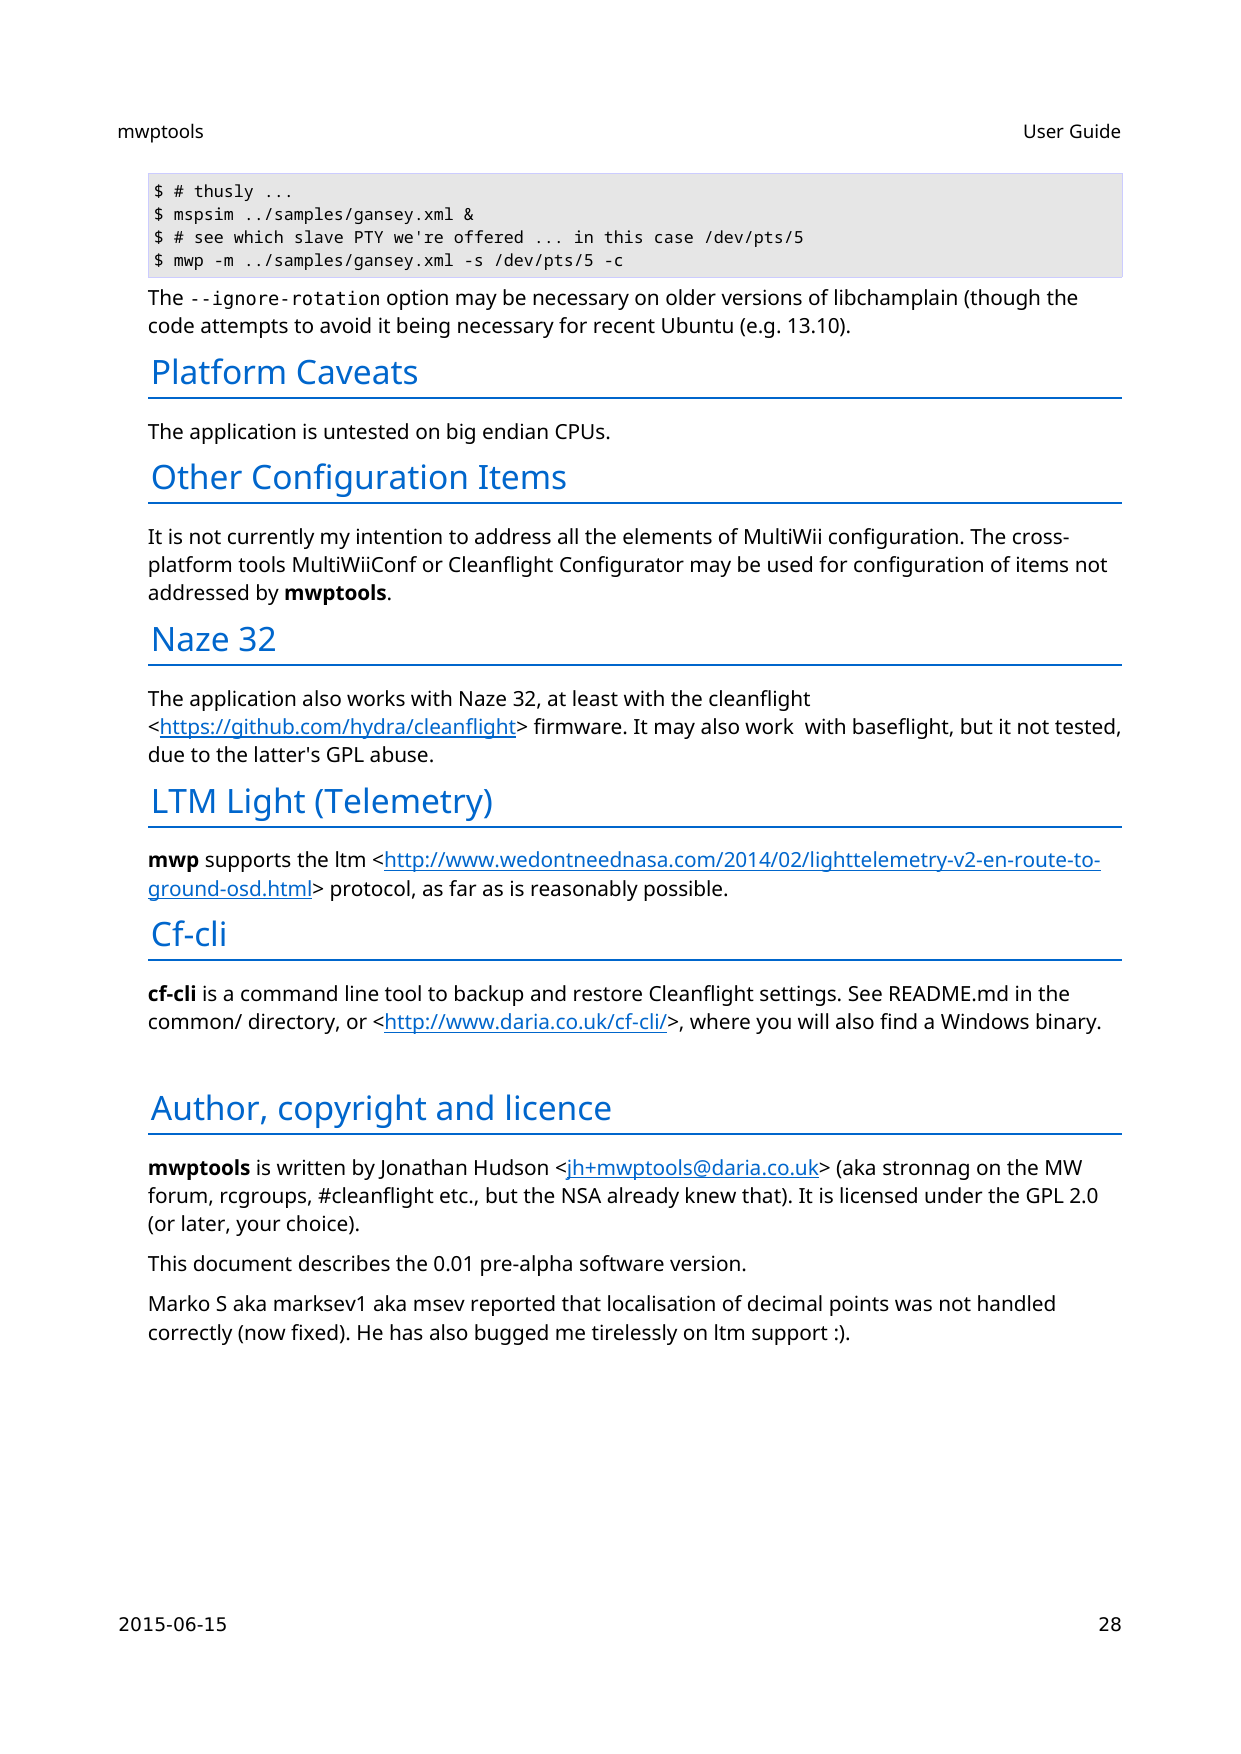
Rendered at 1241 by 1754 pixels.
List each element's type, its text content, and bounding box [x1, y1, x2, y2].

text $ # thusly ... [149, 174, 1122, 196]
subtitle Other Configuration Items [148, 451, 1122, 502]
text cf-cli is a command line tool to backup and restore Cleanflight settings. See README.md in the common/ directory, or <http://www.daria.co.uk/cf-cli/>, where you will also find a Windows binary. [148, 979, 1122, 1036]
text It is not currently my intention to address all the elements of MultiWii configuration. The cross-platform tools MultiWiiConf or Cleanflight Configurator may be used for configuration of items not addressed by mwptools. [148, 522, 1122, 607]
subtitle Author, copyright and licence [148, 1082, 1122, 1133]
text $ # see which slave PTY we're offered ... in this case /dev/pts/5 [149, 219, 1122, 242]
subtitle Cf-cli [148, 908, 1122, 959]
text mwptools is written by Jonathan Hudson <jh+mwptools@daria.co.uk> (aka stronnag on the MW forum, rcgroups, #cleanflight etc., but the NSA already knew that). It is licensed under the GPL 2.0 (or later, your choice). [148, 1153, 1122, 1237]
subtitle LTM Light (Telemetry) [148, 774, 1122, 826]
text The --ignore-rotation option may be necessary on older versions of libchamplain (though the code attempts to avoid it being necessary for recent Ubuntu (e.g. 13.10). [148, 283, 1122, 340]
text $ mspsim ../samples/gansey.xml & [149, 196, 1122, 219]
text This document describes the 0.01 pre-alpha software version. [148, 1249, 1122, 1278]
text The application also works with Naze 32, at least with the cleanflight <https://github.com/hydra/cleanflight> firmware. It may also work with baseflight, but it not tested, due to the latter's GPL abuse. [148, 684, 1122, 768]
text The application is untested on big endian CPUs. [148, 417, 1122, 445]
text mwp supports the ltm <http://www.wedontneednasa.com/2014/02/lighttelemetry-v2-en-route-to-ground-osd.html> protocol, as far as is reasonably possible. [148, 846, 1122, 902]
subtitle Platform Caveats [148, 346, 1122, 397]
subtitle Naze 32 [148, 613, 1122, 664]
text $ mwp -m ../samples/gansey.xml -s /dev/pts/5 -c [149, 242, 1122, 277]
text Marko S aka marksev1 aka msev reported that localisation of decimal points was not handled correctly (now fixed). He has also bugged me tirelessly on ltm support :). [148, 1289, 1122, 1346]
